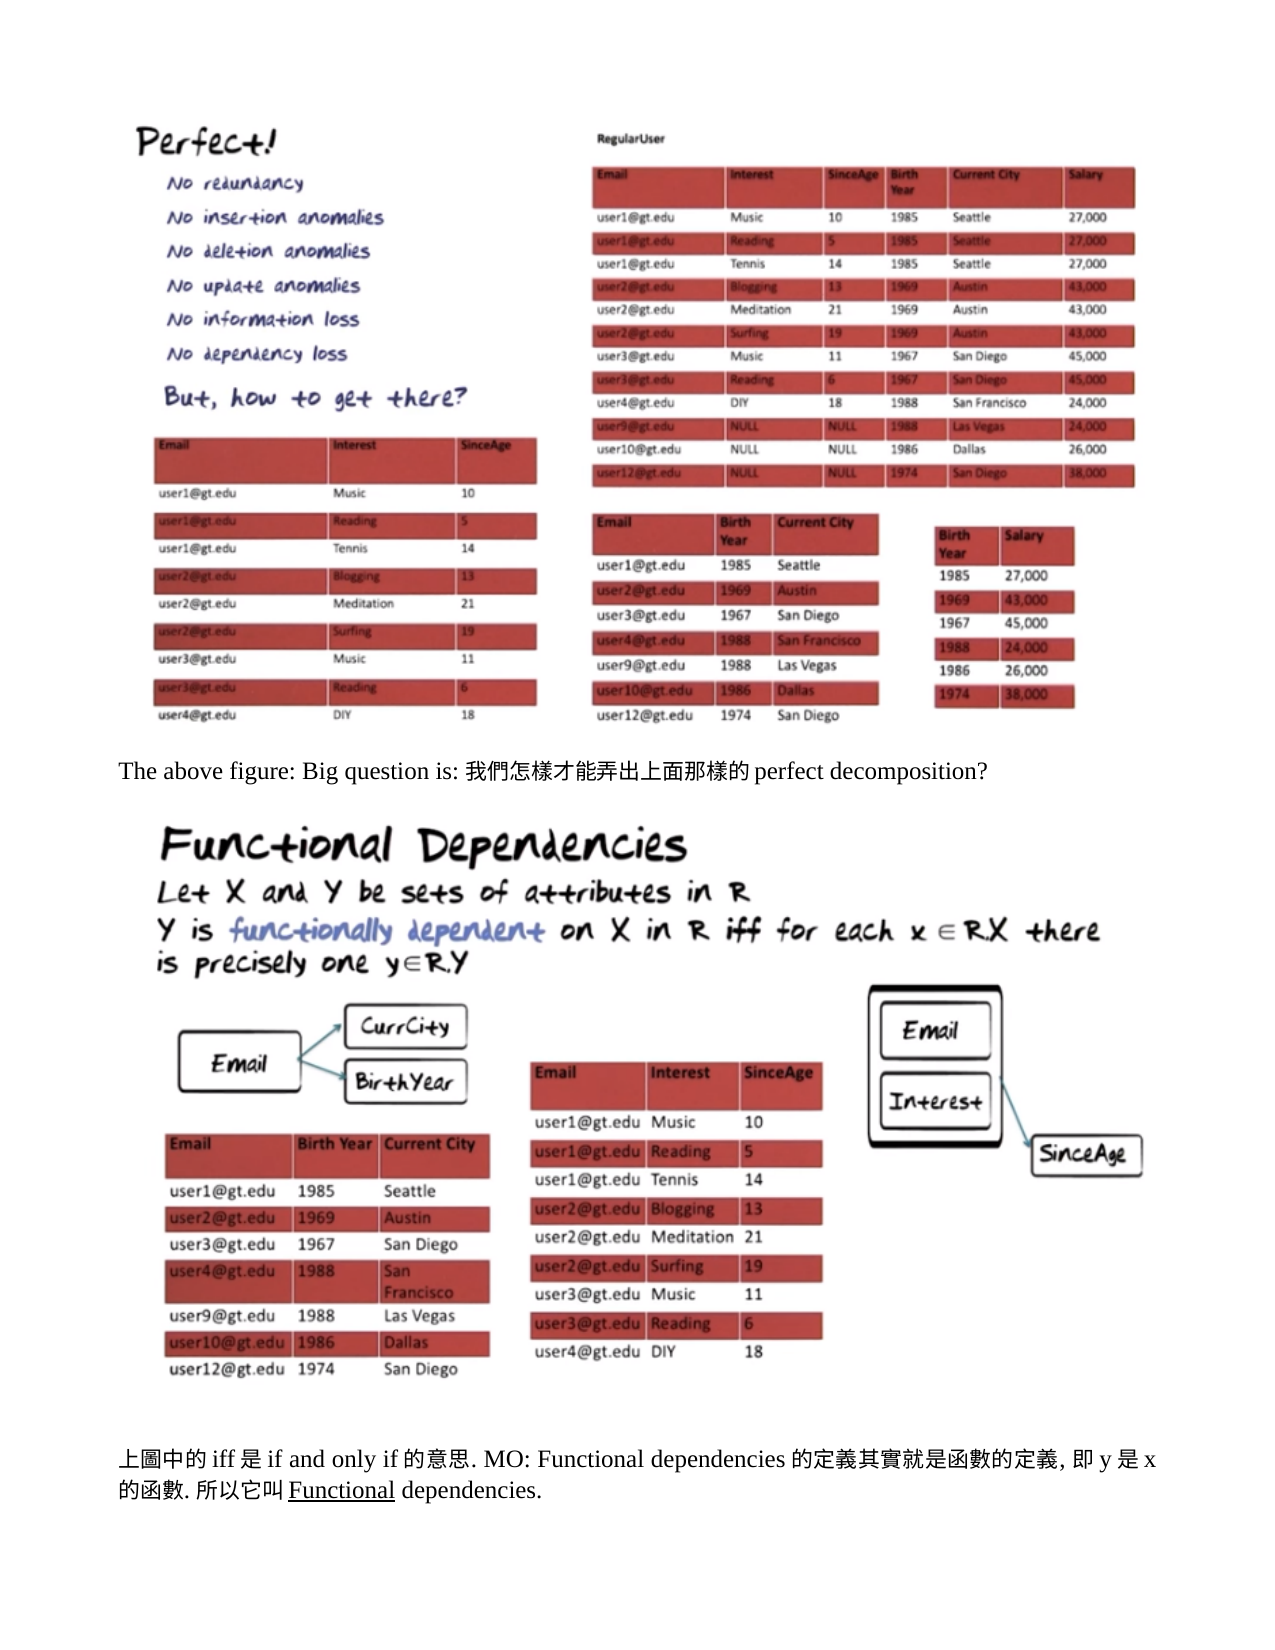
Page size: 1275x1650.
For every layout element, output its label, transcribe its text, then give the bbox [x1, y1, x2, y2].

text The above figure: Big question is: 我們怎樣才能弄出上面那樣的perfect decomposition? [118, 754, 1157, 786]
picture [118, 814, 1157, 1385]
picture [118, 118, 1157, 726]
text 上圖中的iff是if and only if的意思. MO: Functional dependencies的定義其實就是函數的定義, 即y是x的函數. 所以它叫Functional dependencies. [118, 1442, 1157, 1505]
